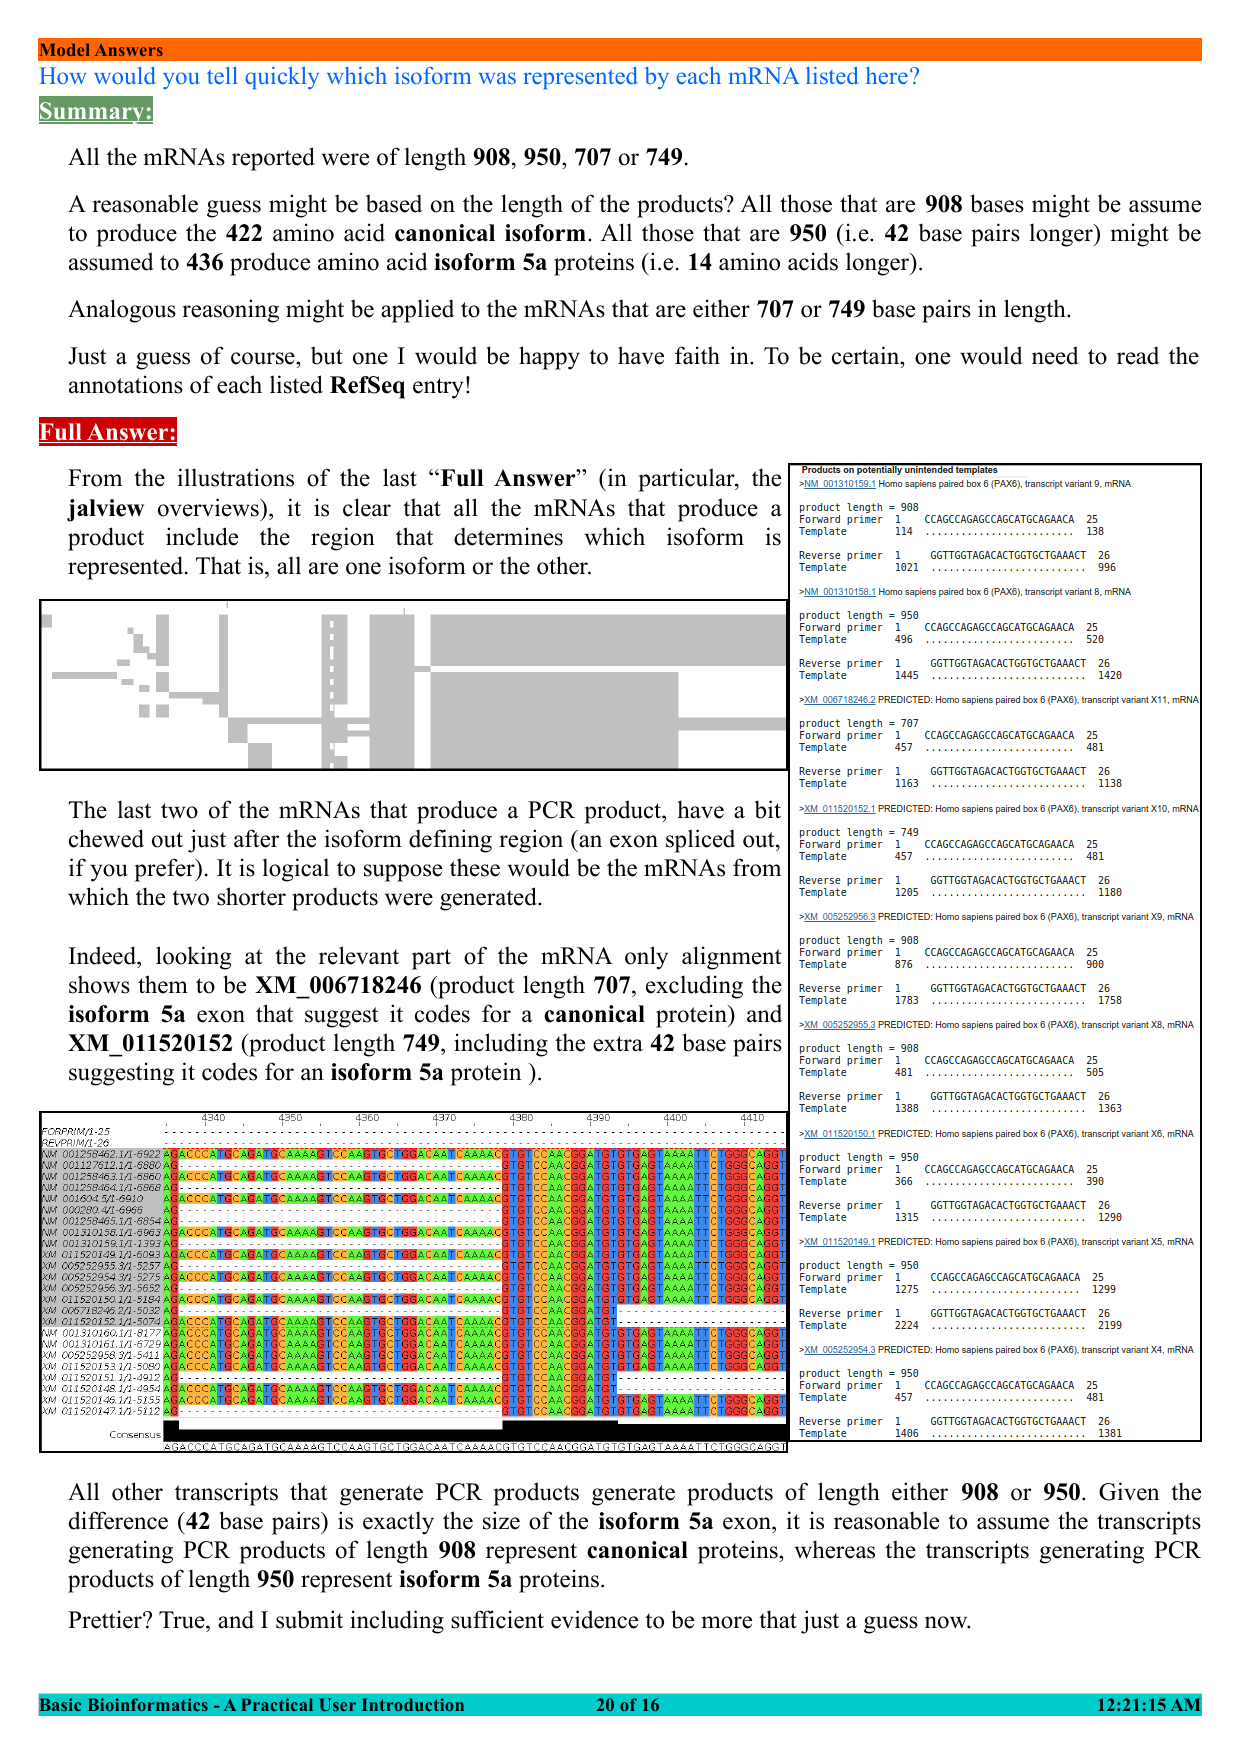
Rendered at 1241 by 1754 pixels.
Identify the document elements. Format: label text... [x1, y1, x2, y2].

text All other transcripts that generate PCR products generate products of length either 908 or 950. Given the difference (42 base pairs) is exactly the size of the isoform 5a exon, it is reasonable to assume the transcripts generating PCR products of length 908 represent canonical proteins, whereas the transcripts generating PCR products of length 950 represent isoform 5a proteins. [68, 1442, 1202, 1593]
text [68, 1098, 788, 1111]
text The last two of the mRNAs that produce a PCR product, have a bit chewed out just after the isoform defining region (an exon spliced out, if you prefer). It is logical to suppose these would be the mRNAs from which the two shorter products were generated. [68, 771, 788, 911]
text Just a guess of course, but one I would be happy to have faith in. To be certain, one would need to read the annotations of each listed RefSeq entry! [68, 341, 1202, 399]
picture [41, 601, 786, 769]
text Summary: [38, 96, 1202, 124]
picture [790, 465, 1200, 1440]
text A reasonable guess might be based on the length of the products? All those that are 908 bases might be assume to produce the 422 amino acid canonical isoform. All those that are 950 (i.e. 42 base pairs longer) might be assumed to 436 produce amino acid isoform 5a proteins (i.e. 14 amino acids longer). [68, 189, 1202, 276]
text Full Answer: [38, 417, 1202, 446]
text Indeed, looking at the relevant part of the mRNA only alignment shows them to be XM_006718246 (product length 707, excluding the isoform 5a exon that suggest it codes for a canonical protein) and XM_011520152 (product length 749, including the extra 42 base pairs suggesting it codes for an isoform 5a protein ). [68, 941, 788, 1086]
text All the mRNAs reported were of length 908, 950, 707 or 749. [68, 142, 1202, 171]
text Prettier? True, and I submit including sufficient evidence to be more that just a guess now. [68, 1605, 1202, 1634]
text How would you tell quickly which isoform was represented by each mRNA listed here? [38, 61, 1202, 89]
text Analogous reasoning might be applied to the mRNAs that are either 707 or 749 base pairs in length. [68, 294, 1202, 323]
picture [41, 1113, 786, 1451]
text From the illustrations of the last “Full Answer” (in particular, the jalview overviews), it is clear that all the mRNAs that produce a product include the region that determines which isoform is represented. That is, all are one isoform or the other. [68, 463, 788, 579]
